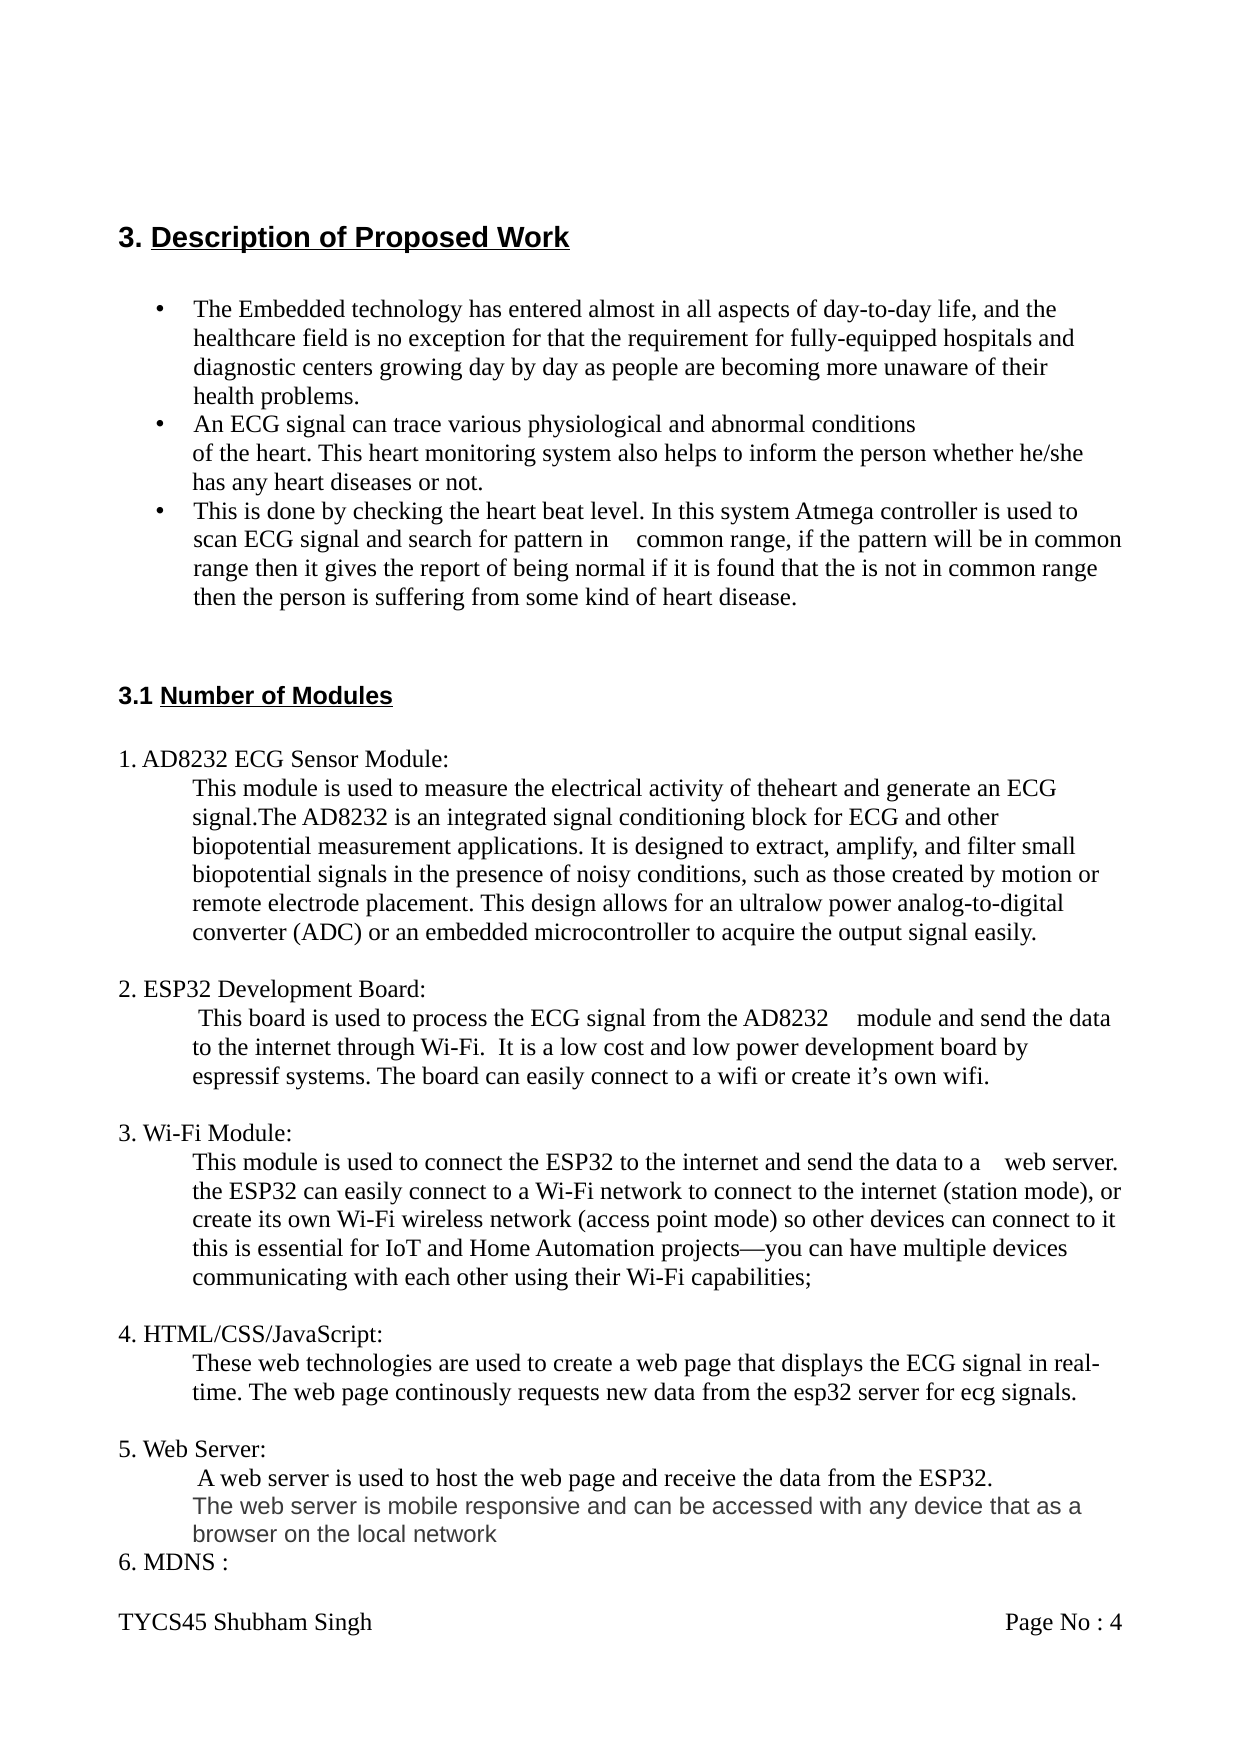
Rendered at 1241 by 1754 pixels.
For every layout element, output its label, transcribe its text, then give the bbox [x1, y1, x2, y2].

subtitle 3. Description of Proposed Work [118, 220, 1122, 253]
text the ESP32 can easily connect to a Wi-Fi network to connect to the internet (station mode), or create its own Wi-Fi wireless network (access point mode) so other devices can connect to it this is essential for IoT and Home Automation projects—you can have multiple devices communicating with each other using their Wi-Fi capabilities; [118, 1176, 1122, 1291]
text of the heart. This heart monitoring system also helps to inform the person whether he/she [118, 438, 1122, 467]
text A web server is used to host the web page and receive the data from the ESP32. [118, 1463, 1122, 1492]
text 5. Web Server: [118, 1434, 1122, 1463]
list This is done by checking the heart beat level. In this system Atmega controller is used to scan ECG signal and search for pattern in common range, if the pattern will be in common range then it gives the report of being normal if it is found that the is not in common range then the person is suffering from some kind of heart disease. [156, 496, 1122, 611]
text 3. Wi-Fi Module: [118, 1118, 1122, 1147]
text These web technologies are used to create a web page that displays the ECG signal in real- time. The web page continously requests new data from the esp32 server for ecg signals. [118, 1348, 1122, 1406]
text This board is used to process the ECG signal from the AD8232 module and send the data to the internet through Wi-Fi. It is a low cost and low power development board by espressif systems. The board can easily connect to a wifi or create it’s own wifi. [118, 1003, 1122, 1089]
text The web server is mobile responsive and can be accessed with any device that as a browser on the local network [118, 1492, 1122, 1547]
text 6. MDNS : [118, 1547, 1122, 1576]
list health problems. [156, 381, 1122, 409]
subtitle 3.1 Number of Modules [118, 681, 1122, 709]
text 1. AD8232 ECG Sensor Module: [118, 744, 1122, 773]
text 2. ESP32 Development Board: [118, 974, 1122, 1003]
text This module is used to connect the ESP32 to the internet and send the data to a web server. [118, 1147, 1122, 1176]
text has any heart diseases or not. [118, 467, 1122, 496]
list diagnostic centers growing day by day as people are becoming more unaware of their [156, 352, 1122, 381]
list healthcare field is no exception for that the requirement for fully-equipped hospitals and [156, 323, 1122, 352]
text This module is used to measure the electrical activity of theheart and generate an ECG signal.The AD8232 is an integrated signal conditioning block for ECG and other biopotential measurement applications. It is designed to extract, amplify, and filter small biopotential signals in the presence of noisy conditions, such as those created by motion or remote electrode placement. This design allows for an ultralow power analog-to-digital converter (ADC) or an embedded microcontroller to acquire the output signal easily. [118, 773, 1122, 946]
text 4. HTML/CSS/JavaScript: [118, 1319, 1122, 1348]
list An ECG signal can trace various physiological and abnormal conditions [156, 409, 1122, 438]
list The Embedded technology has entered almost in all aspects of day-to-day life, and the [156, 294, 1122, 323]
